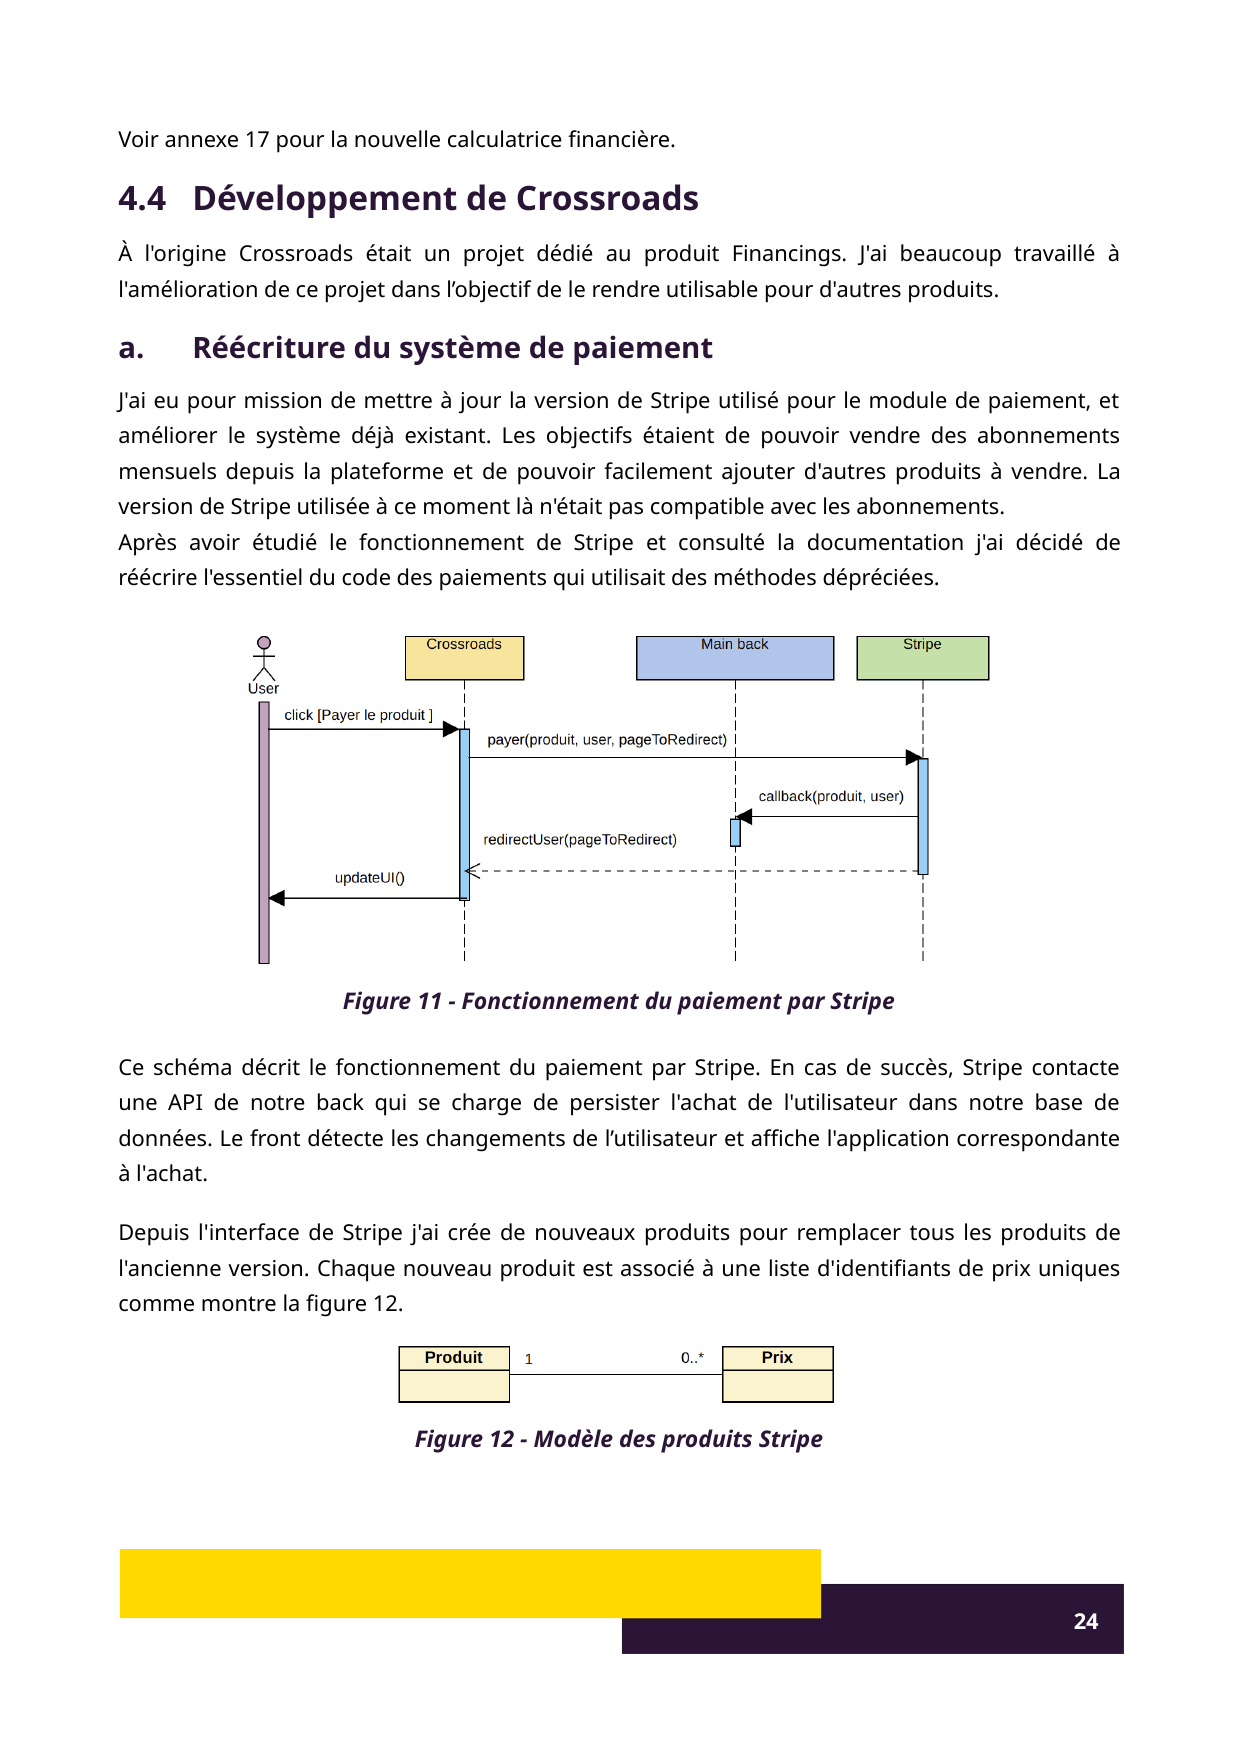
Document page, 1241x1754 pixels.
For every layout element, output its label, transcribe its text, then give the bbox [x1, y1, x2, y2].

picture [119, 1549, 1124, 1654]
text À l'origine Crossroads était un projet dédié au produit Financings. J'ai beaucoup travaillé à l'amélioration de ce projet dans l’objectif de le rendre utilisable pour d'autres produits. [118, 233, 1122, 303]
text J'ai eu pour mission de mettre à jour la version de Stripe utilisé pour le module de paiement, et améliorer le système déjà existant. Les objectifs étaient de pouvoir vendre des abonnements mensuels depuis la plateforme et de pouvoir facilement ajouter d'autres produits à vendre. La version de Stripe utilisée à ce moment là n'était pas compatible avec les abonnements. [118, 379, 1122, 521]
text Figure 11 - Fonctionnement du paiement par Stripe [241, 986, 999, 1017]
text Depuis l'interface de Stripe j'ai crée de nouveaux produits pour remplacer tous les produits de l'ancienne version. Chaque nouveau produit est associé à une liste d'identifiants de prix uniques comme montre la figure 12. [118, 1212, 1122, 1318]
subtitle a. Réécriture du système de paiement [118, 327, 1122, 367]
picture [379, 1328, 861, 1423]
text Figure 12 - Modèle des produits Stripe [379, 1423, 861, 1454]
text Après avoir étudié le fonctionnement de Stripe et consulté la documentation j'ai décidé de réécrire l'essentiel du code des paiements qui utilisait des méthodes dépréciées. [118, 521, 1122, 592]
text Ce schéma décrit le fonctionnement du paiement par Stripe. En cas de succès, Stripe contacte une API de notre back qui se charge de persister l'achat de l'utilisateur dans notre base de données. Le front détecte les changements de l’utilisateur et affiche l'application correspondante à l'achat. [118, 1046, 1122, 1188]
subtitle 4.4 Développement de Crossroads [118, 174, 1122, 220]
picture [241, 627, 999, 986]
text Voir annexe 17 pour la nouvelle calculatrice financière. [118, 118, 1122, 153]
